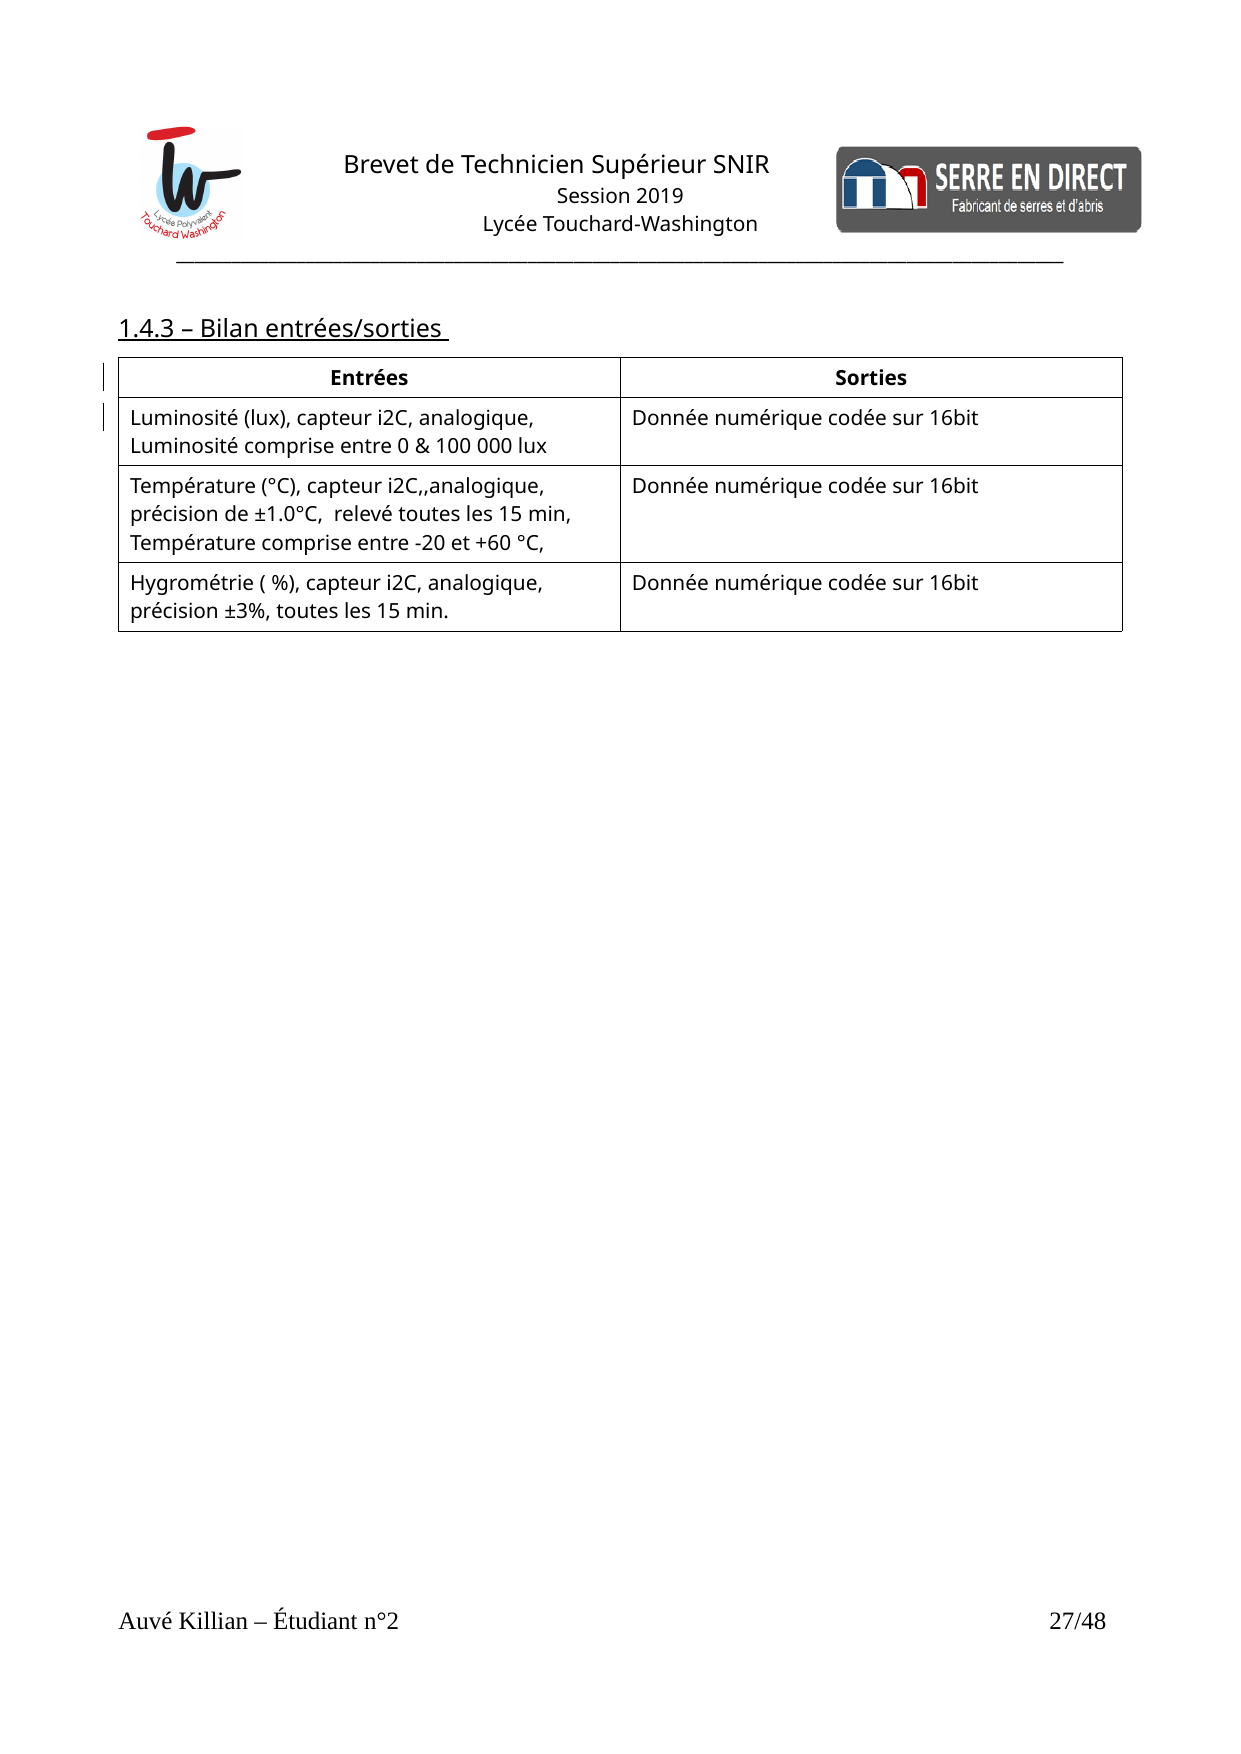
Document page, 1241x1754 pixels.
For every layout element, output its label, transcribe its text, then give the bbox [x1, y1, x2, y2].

table_cell Température (°C), capteur i2C,,analogique, précision de ±1.0°C, relevé toutes les 15 min, Température comprise entre -20 et +60 °C, [119, 466, 620, 562]
picture [138, 123, 243, 241]
table_cell Luminosité (lux), capteur i2C, analogique, Luminosité comprise entre 0 & 100 000 lux [119, 398, 620, 465]
picture [831, 144, 1145, 237]
table_header Entrées [119, 358, 620, 397]
table_header Sorties [621, 358, 1122, 397]
table_cell Donnée numérique codée sur 16bit [621, 398, 1122, 465]
table_cell Donnée numérique codée sur 16bit [621, 466, 1122, 562]
table_cell Hygrométrie ( %), capteur i2C, analogique, précision ±3%, toutes les 15 min. [119, 563, 620, 631]
subtitle 1.4.3 – Bilan entrées/sorties [118, 310, 1122, 344]
table_cell Donnée numérique codée sur 16bit [621, 563, 1122, 631]
